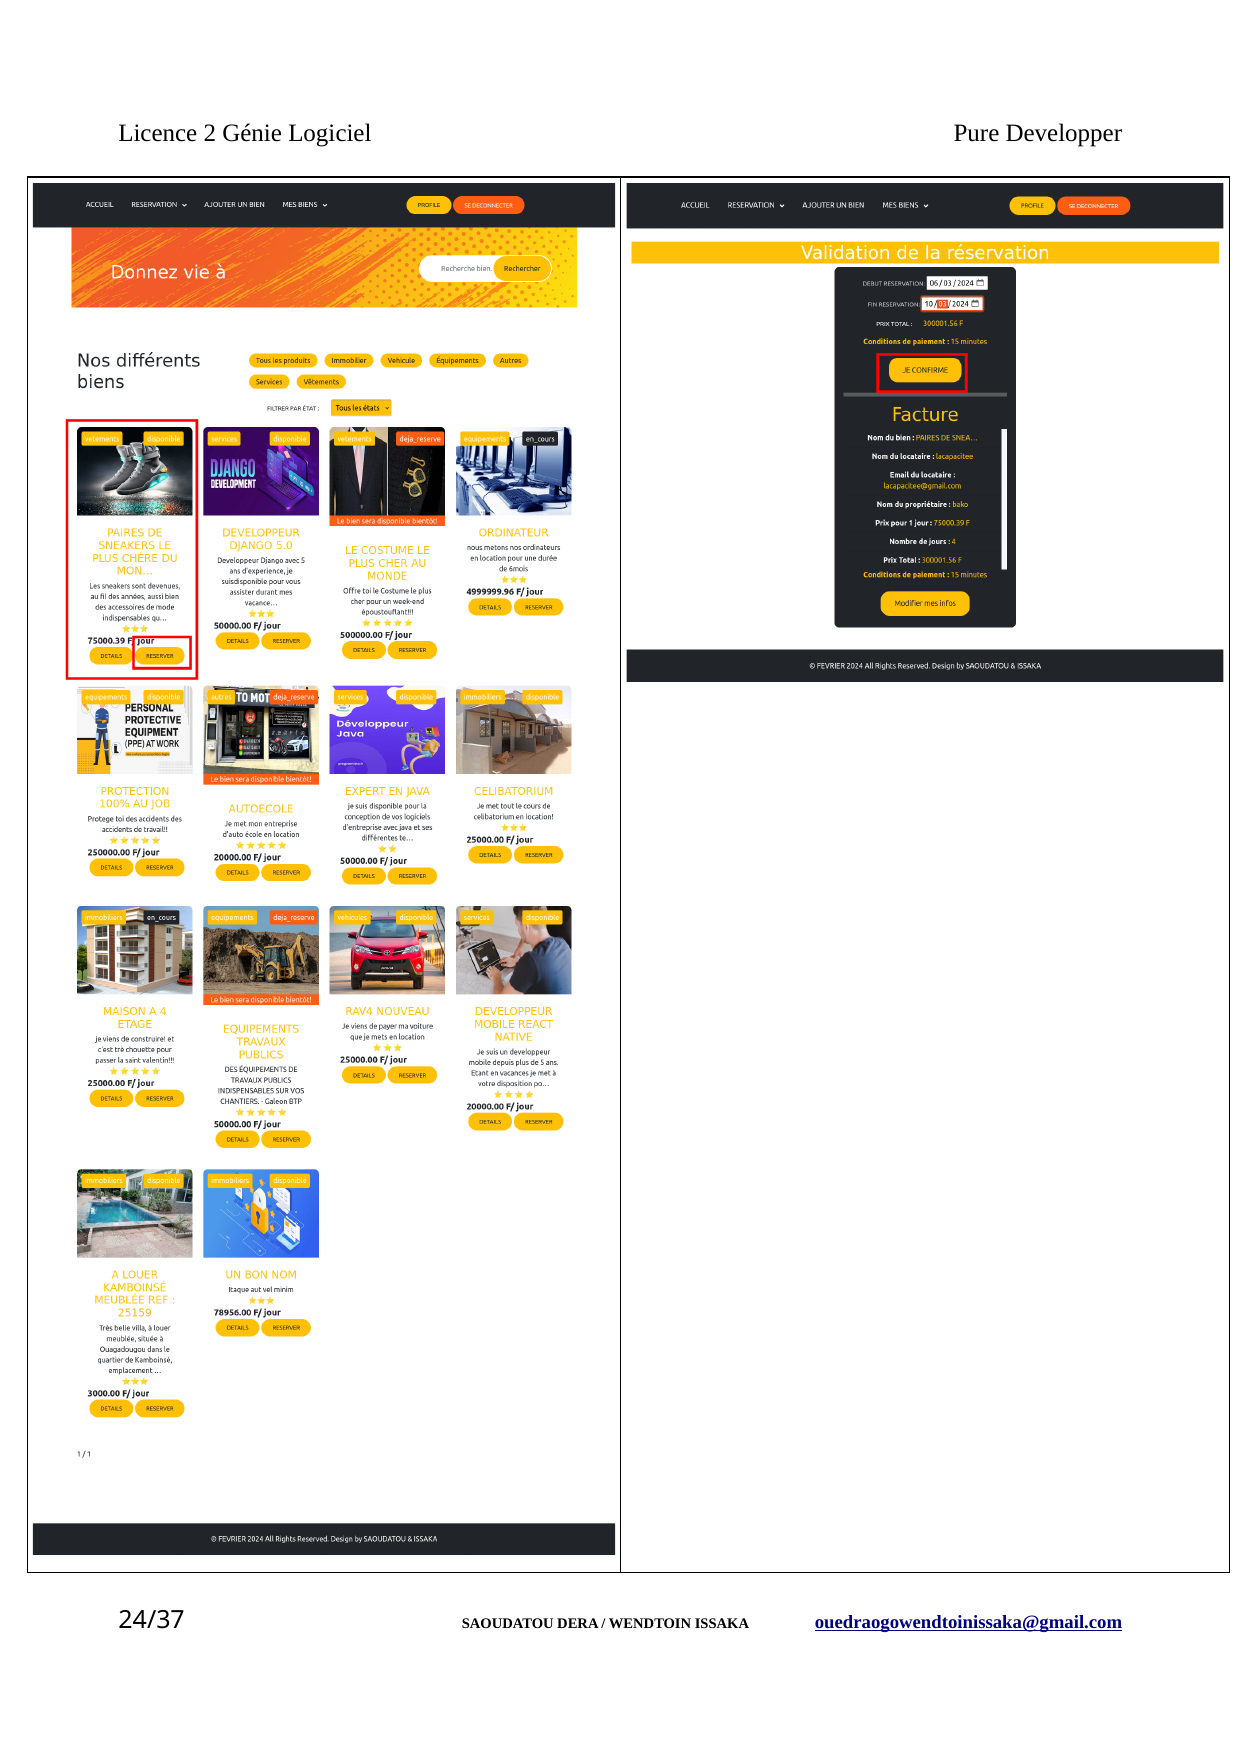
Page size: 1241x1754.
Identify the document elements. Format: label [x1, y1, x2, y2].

picture [626, 183, 1224, 689]
picture [32, 183, 615, 1562]
table_cell [28, 178, 620, 1572]
table_cell [621, 178, 1229, 1572]
